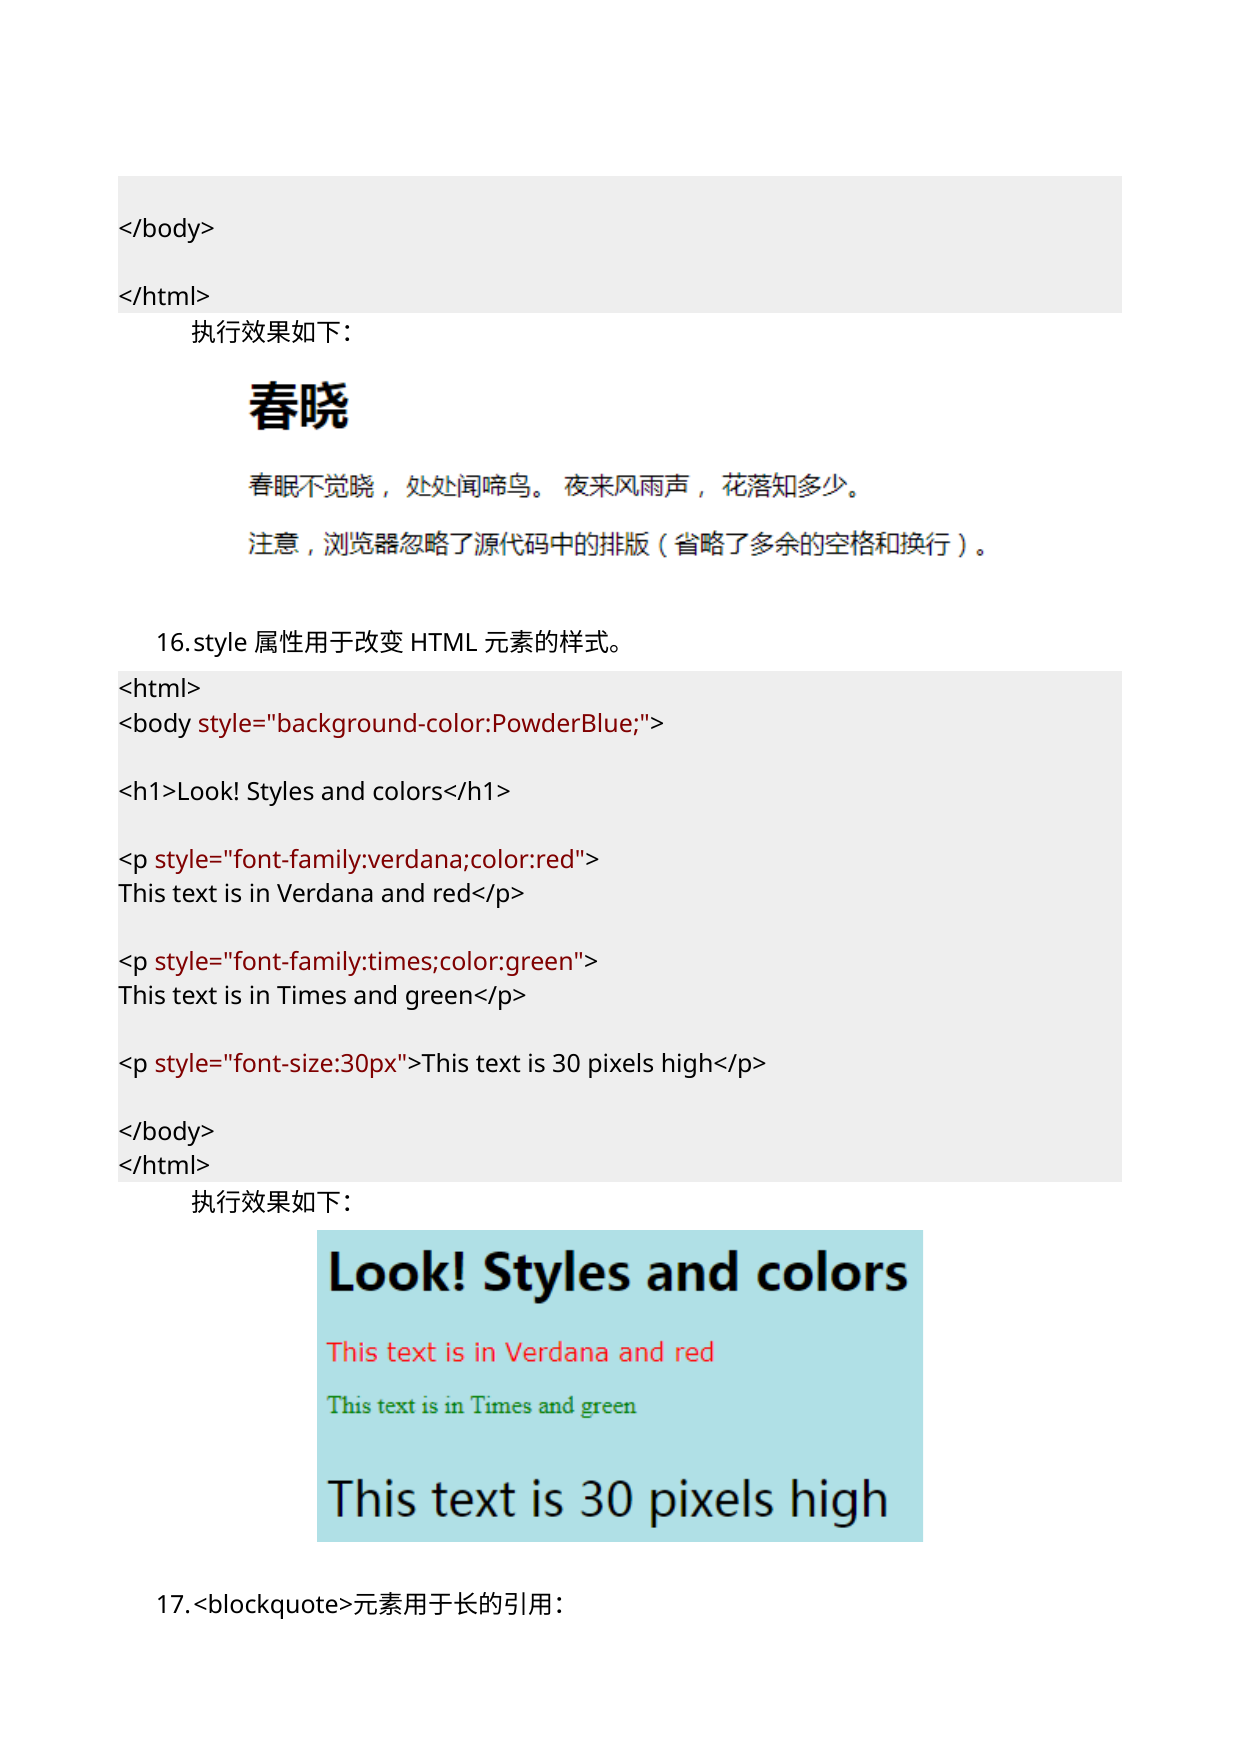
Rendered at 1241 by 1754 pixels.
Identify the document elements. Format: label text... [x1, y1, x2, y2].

picture [242, 361, 999, 581]
table_header </body> </html> [118, 176, 1122, 313]
list style 属性用于改变 HTML 元素的样式。 [156, 622, 1122, 659]
text 执行效果如下： [118, 313, 1122, 349]
text 执行效果如下： [118, 1182, 1122, 1218]
list <blockquote>元素用于长的引用： [156, 1584, 1122, 1620]
picture [317, 1230, 924, 1542]
table_header <html> <body style="background-color:PowderBlue;"> <h1>Look! Styles and colors</h1> <p style="font-family:verdana;color:red"> This text is in Verdana and red</p> <p style="font-family:times;color:green"> This text is in Times and green</p> <p style="font-size:30px">This text is 30 pixels high</p> </body> </html> [118, 671, 1122, 1182]
